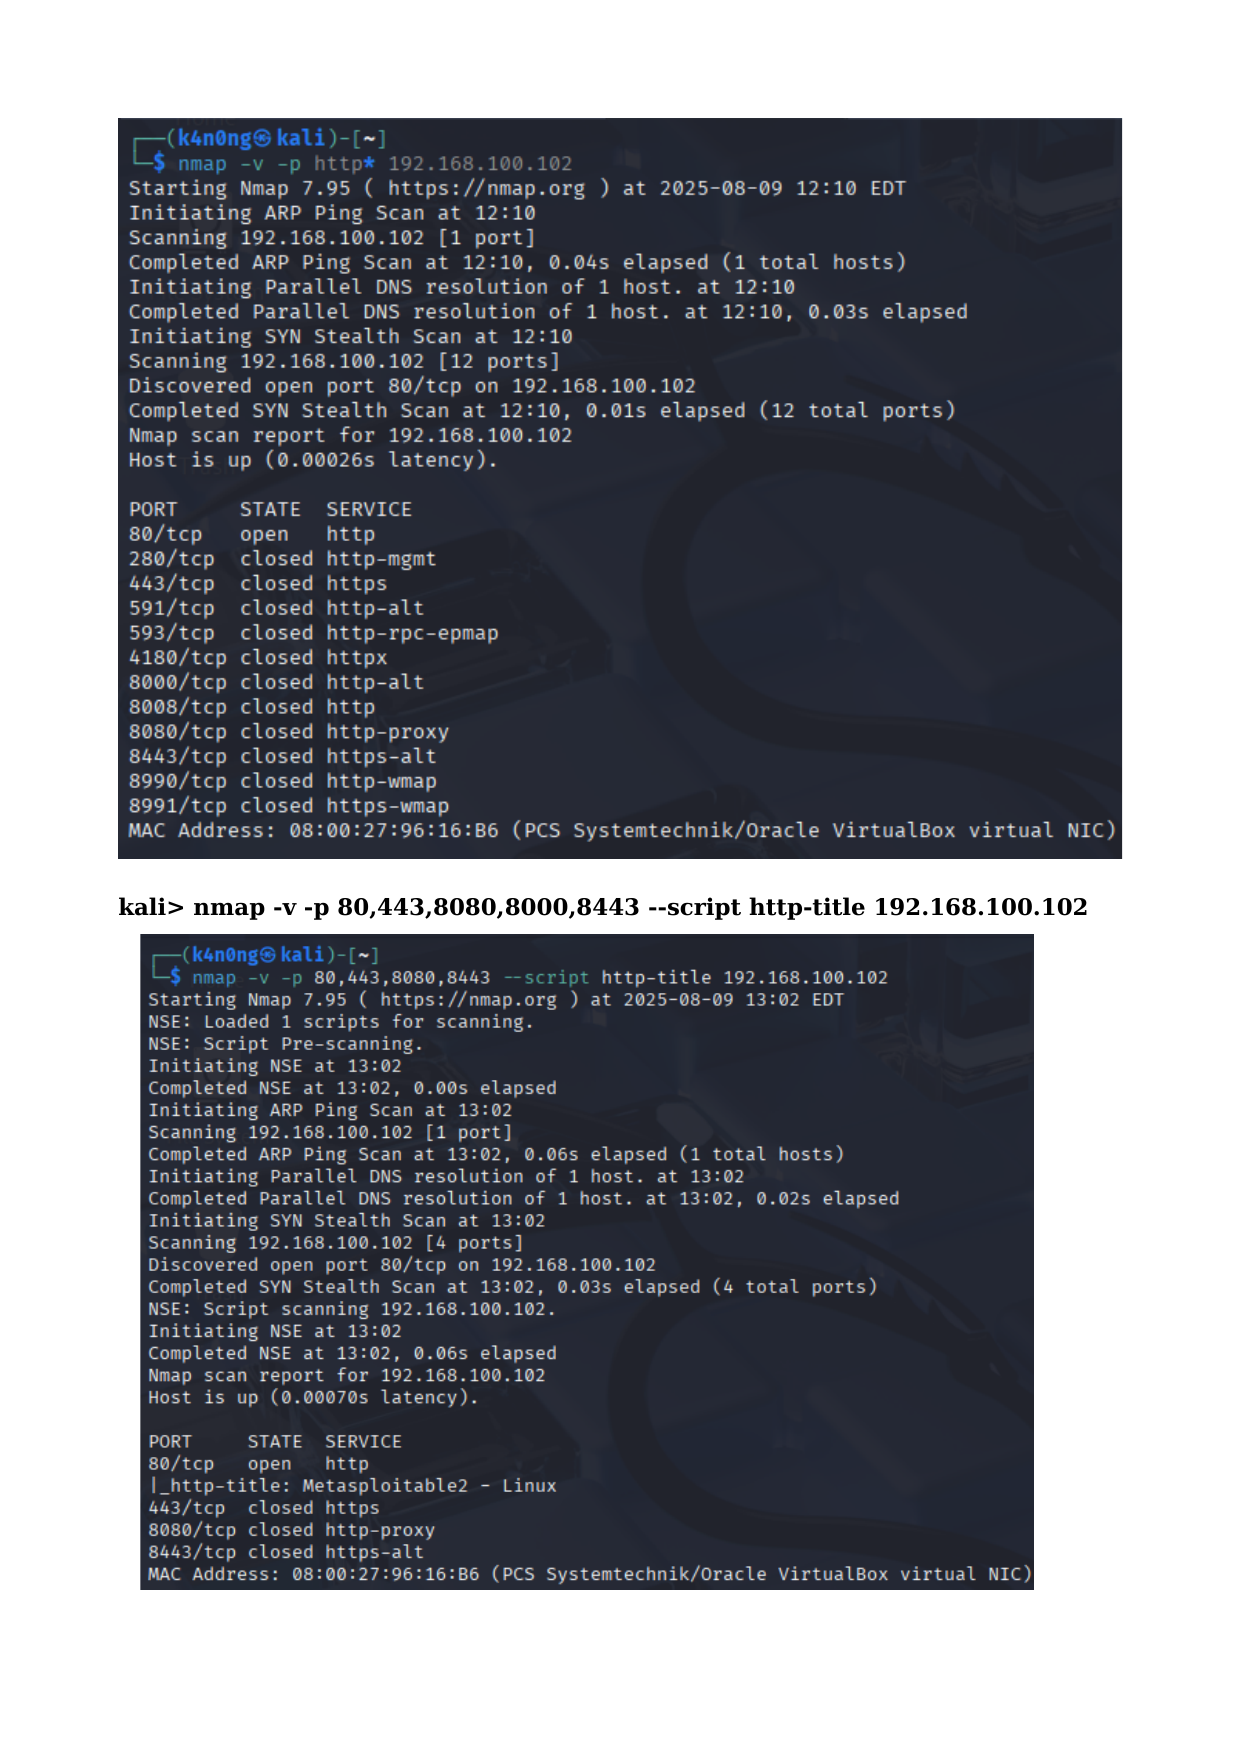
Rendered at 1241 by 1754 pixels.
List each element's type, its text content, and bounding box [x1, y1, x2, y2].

text kali> nmap -v -p 80,443,8080,8000,8443 --script http-title 192.168.100.102 [118, 894, 1122, 921]
picture [140, 934, 1034, 1590]
picture [118, 118, 1123, 859]
